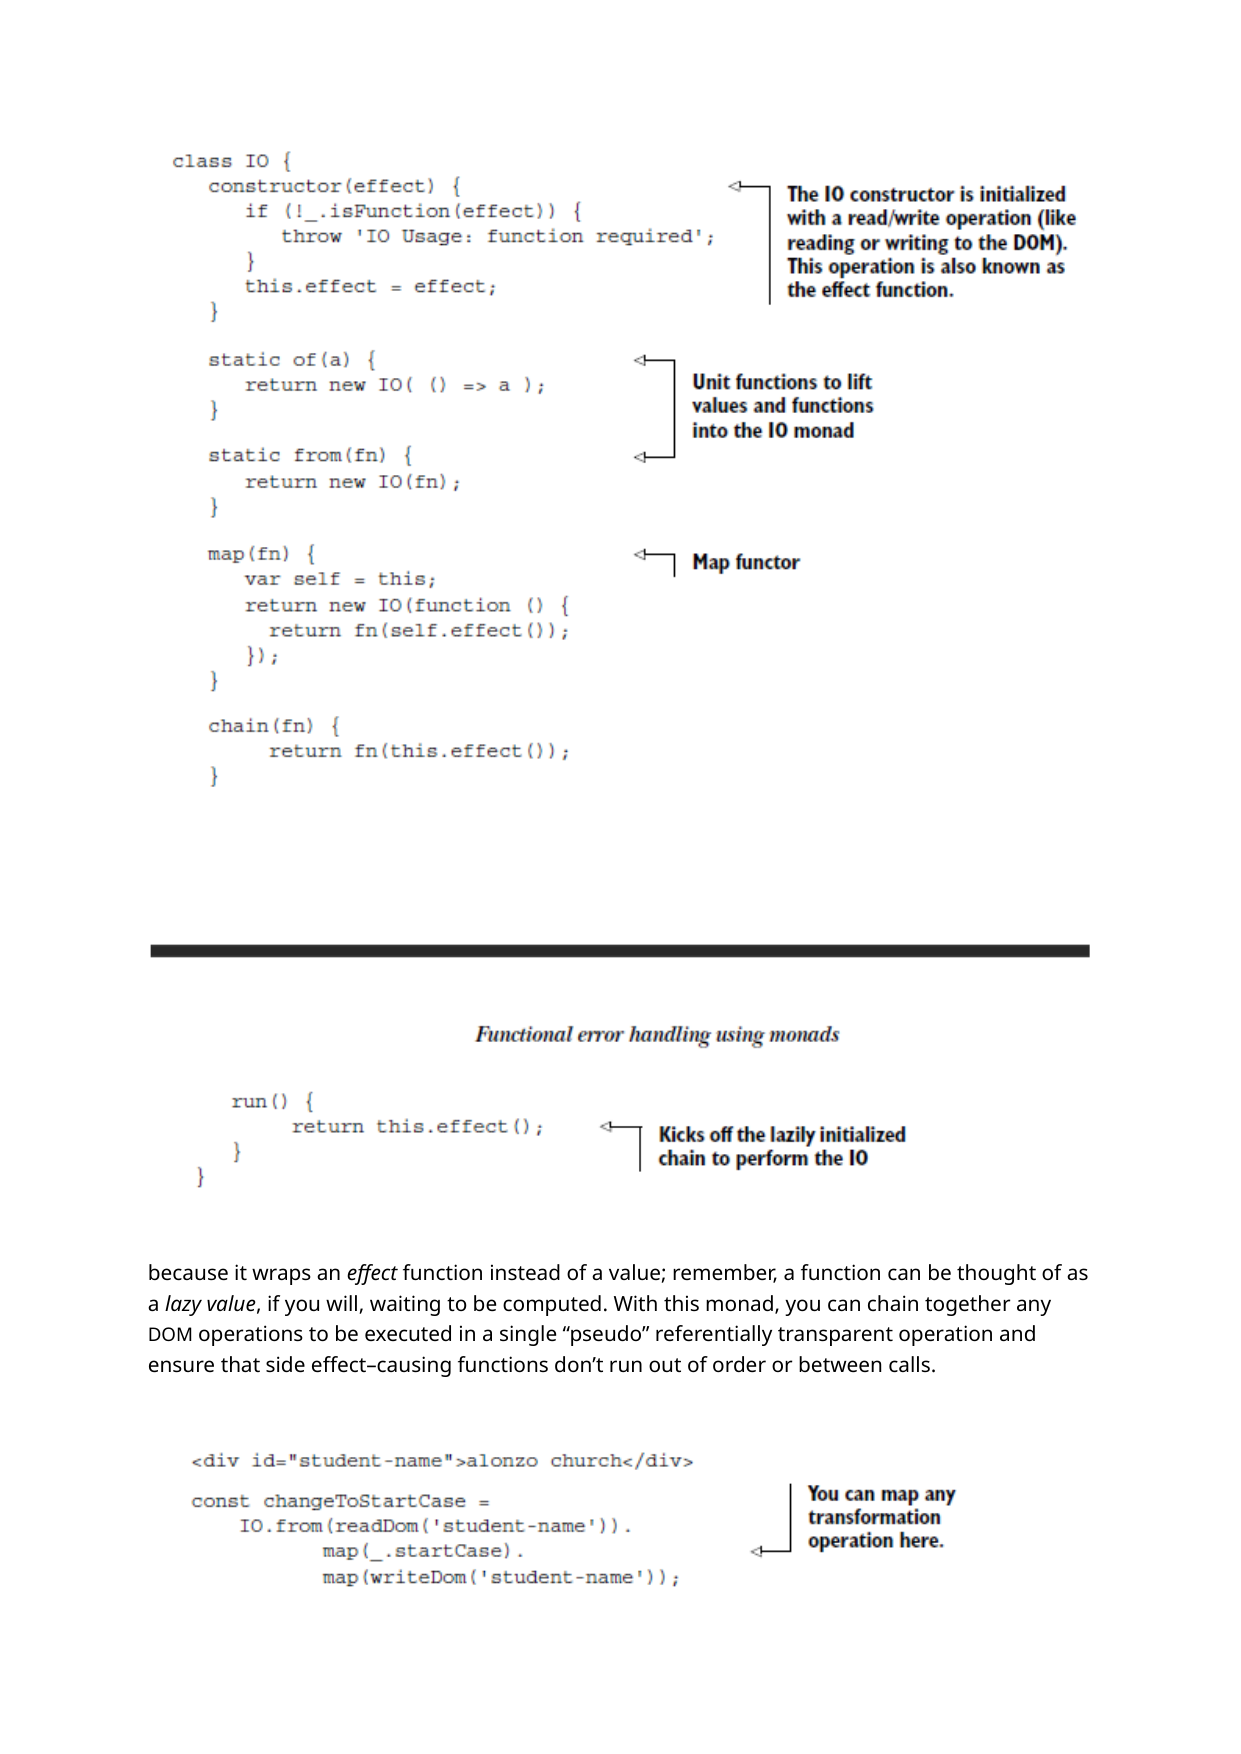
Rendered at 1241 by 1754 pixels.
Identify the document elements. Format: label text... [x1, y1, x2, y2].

text because it wraps an effect function instead of a value; remember, a function can be thought of as a lazy value, if you will, waiting to be computed. With this monad, you can chain together any DOM operations to be executed in a single “pseudo” referentially transparent operation and ensure that side effect–causing functions don’t run out of order or between calls. [148, 1258, 1093, 1378]
